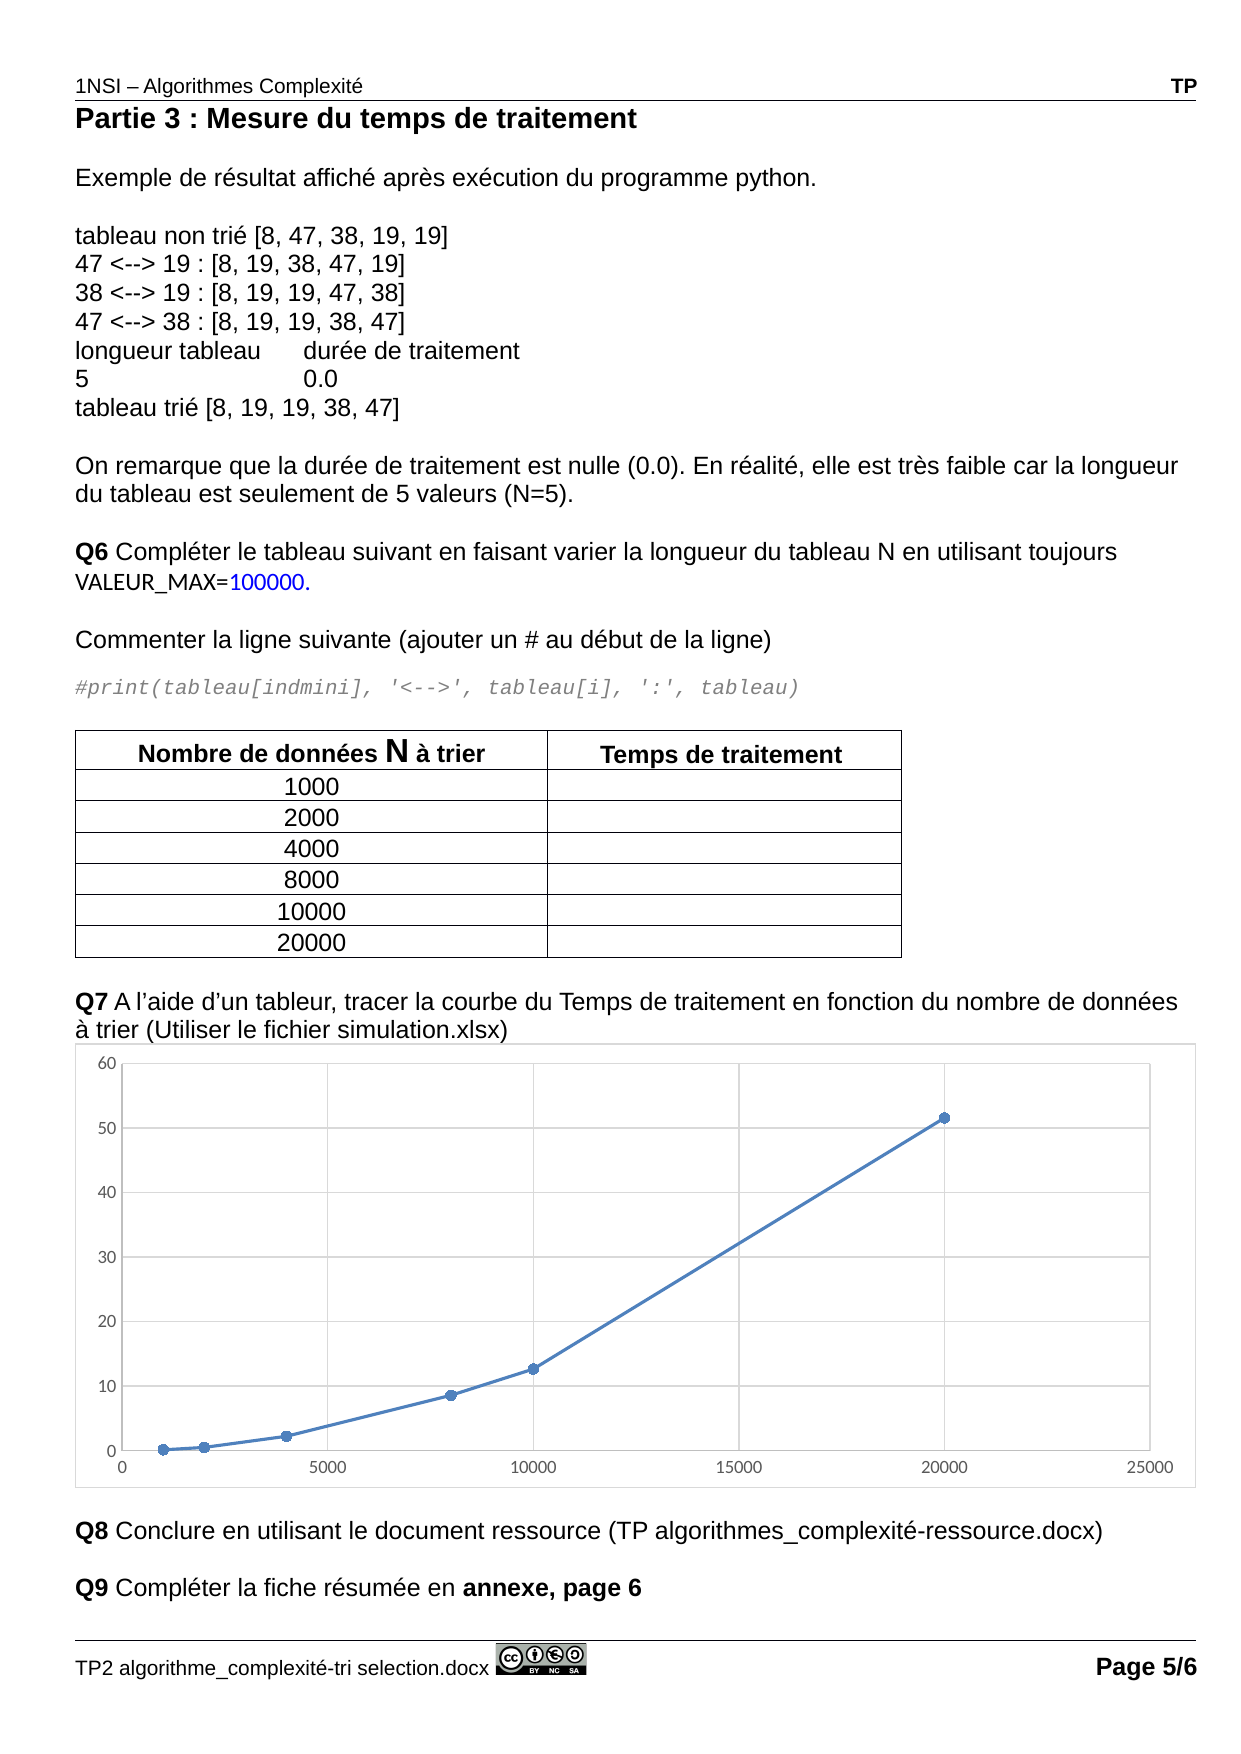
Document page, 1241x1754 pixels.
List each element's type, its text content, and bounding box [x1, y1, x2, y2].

table_cell 20000 [76, 926, 547, 957]
text tableau non trié [8, 47, 38, 19, 19] [75, 221, 1196, 249]
text 5 0.0 [75, 364, 1196, 393]
table_cell 1000 [76, 770, 547, 800]
table_cell [548, 926, 901, 957]
text Q6 Compléter le tableau suivant en faisant varier la longueur du tableau N en utilisant toujours VALEUR_MAX=100000. [75, 537, 1196, 596]
text Partie 3 : Mesure du temps de traitement [75, 101, 1196, 134]
text Q7 A l’aide d’un tableur, tracer la courbe du Temps de traitement en fonction du nombre de données à trier (Utiliser le fichier simulation.xlsx) [75, 986, 1196, 1043]
text 47 <--> 19 : [8, 19, 38, 47, 19] [75, 249, 1196, 278]
table_cell 4000 [76, 833, 547, 863]
table_cell [548, 895, 901, 925]
text tableau trié [8, 19, 19, 38, 47] [75, 393, 1196, 422]
text 47 <--> 38 : [8, 19, 19, 38, 47] [75, 307, 1196, 336]
picture [495, 1643, 587, 1675]
table_header Temps de traitement [548, 731, 901, 769]
text On remarque que la durée de traitement est nulle (0.0). En réalité, elle est très faible car la longueur du tableau est seulement de 5 valeurs (N=5). [75, 451, 1196, 508]
text Exemple de résultat affiché après exécution du programme python. [75, 163, 1196, 192]
table_header Nombre de données N à trier [76, 731, 547, 769]
text Q8 Conclure en utilisant le document ressource (TP algorithmes_complexité-ressource.docx) [75, 1516, 1196, 1545]
table_cell 8000 [76, 864, 547, 894]
table_cell [548, 864, 901, 894]
table_cell [548, 801, 901, 832]
table_cell 2000 [76, 801, 547, 832]
table_cell [548, 770, 901, 800]
text longueur tableau durée de traitement [75, 336, 1196, 364]
table_cell [548, 833, 901, 863]
table_cell 10000 [76, 895, 547, 925]
text Commenter la ligne suivante (ajouter un # au début de la ligne) [75, 625, 1196, 654]
text Q9 Compléter la fiche résumée en annexe, page 6 [75, 1573, 1196, 1602]
text 38 <--> 19 : [8, 19, 19, 47, 38] [75, 278, 1196, 307]
text #print(tableau[indmini], '<-->', tableau[i], ':', tableau) [75, 677, 1196, 701]
